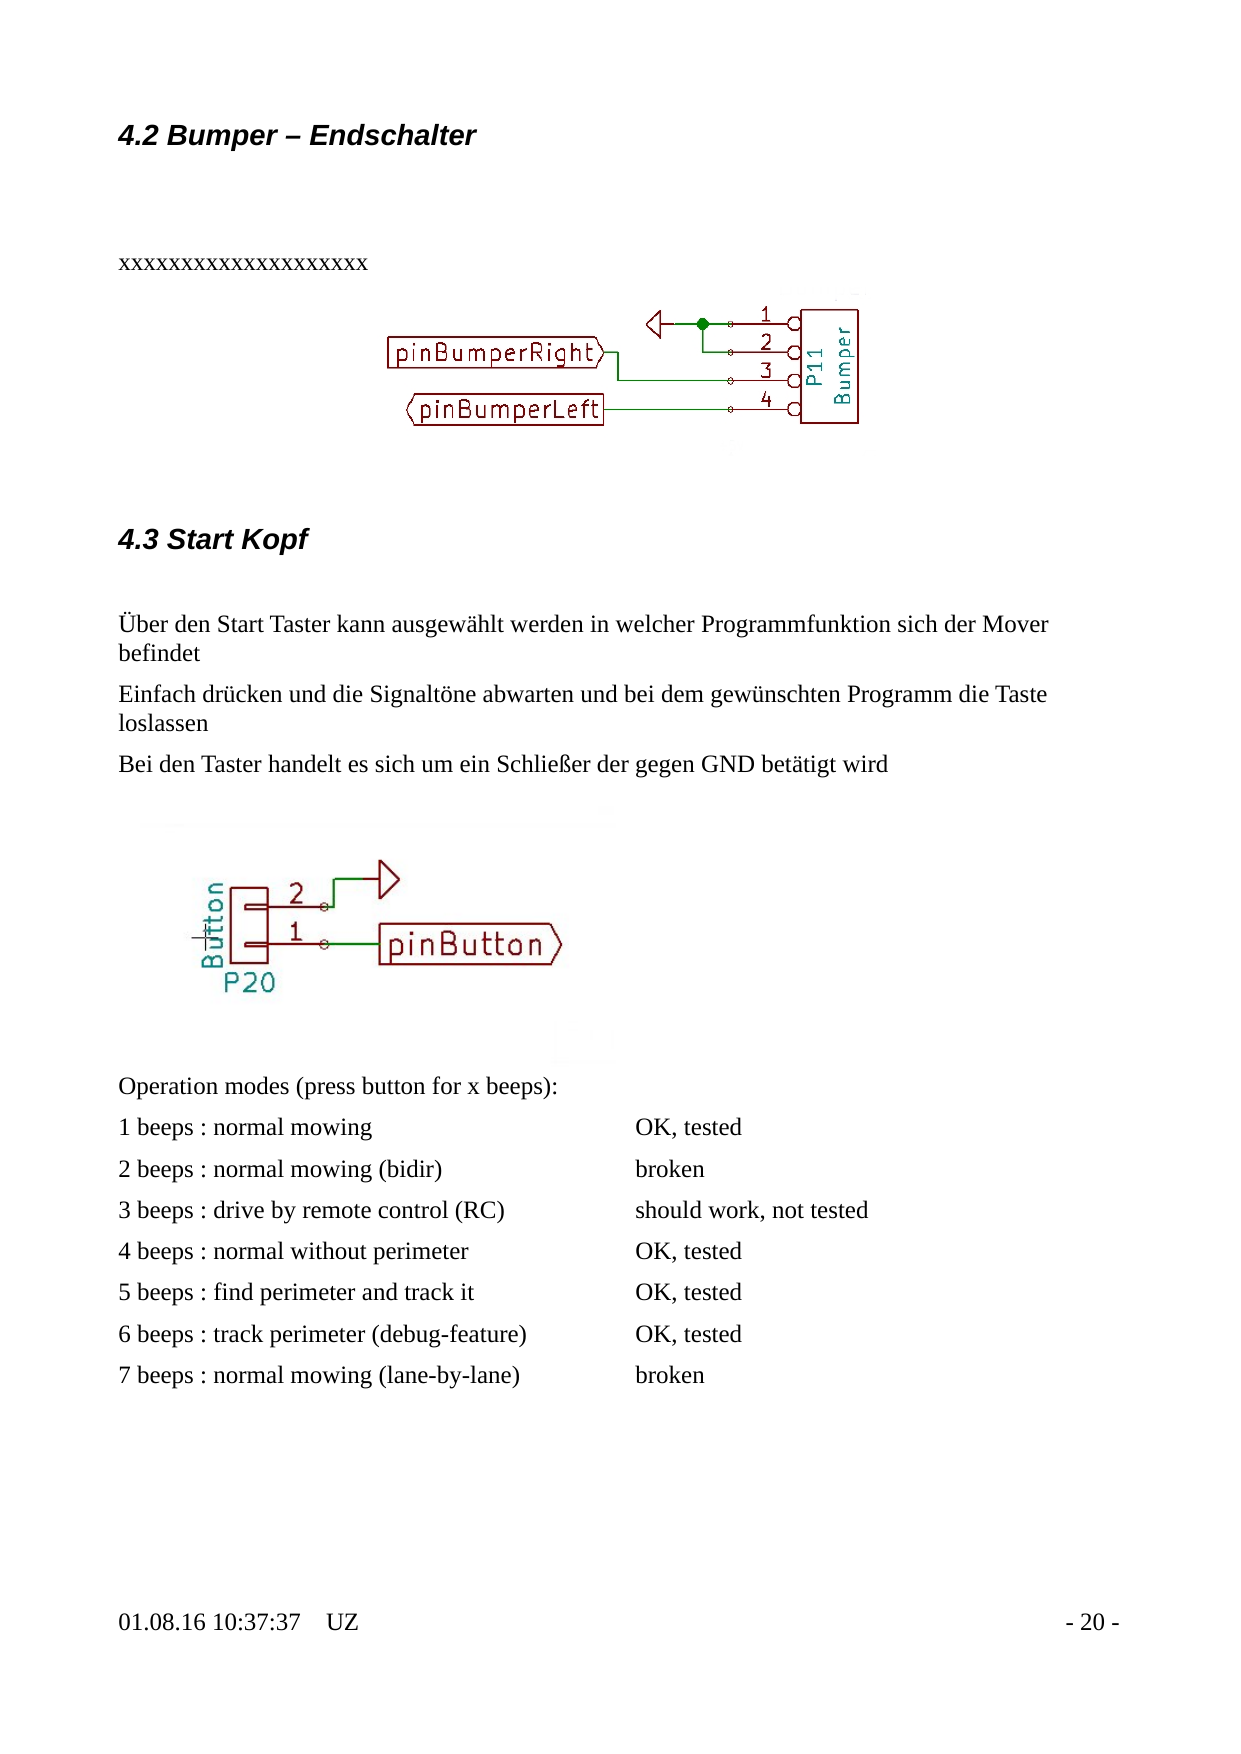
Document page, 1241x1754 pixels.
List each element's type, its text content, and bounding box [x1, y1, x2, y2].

text Bei den Taster handelt es sich um ein Schließer der gegen GND betätigt wird [118, 749, 1122, 778]
text 6 beeps : track perimeter (debug-feature) OK, tested [118, 1319, 1122, 1347]
text Über den Start Taster kann ausgewählt werden in welcher Programmfunktion sich der Mover befindet [118, 609, 1122, 666]
picture [363, 287, 877, 456]
text 5 beeps : find perimeter and track it OK, tested [118, 1277, 1122, 1306]
text 4 beeps : normal without perimeter OK, tested [118, 1236, 1122, 1265]
text 3 beeps : drive by remote control (RC) should work, not tested [118, 1195, 1122, 1224]
text xxxxxxxxxxxxxxxxxxxx [118, 247, 1122, 275]
subtitle 4.2 Bumper – Endschalter [118, 118, 1122, 152]
text 1 beeps : normal mowing OK, tested [118, 1112, 1122, 1141]
subtitle 4.3 Start Kopf [118, 522, 1122, 555]
text Operation modes (press button for x beeps): [118, 790, 1122, 1100]
text 2 beeps : normal mowing (bidir) broken [118, 1154, 1122, 1182]
text Einfach drücken und die Signaltöne abwarten und bei dem gewünschten Programm die Taste loslassen [118, 679, 1122, 736]
text 7 beeps : normal mowing (lane-by-lane) broken [118, 1360, 1122, 1389]
picture [139, 806, 617, 1072]
